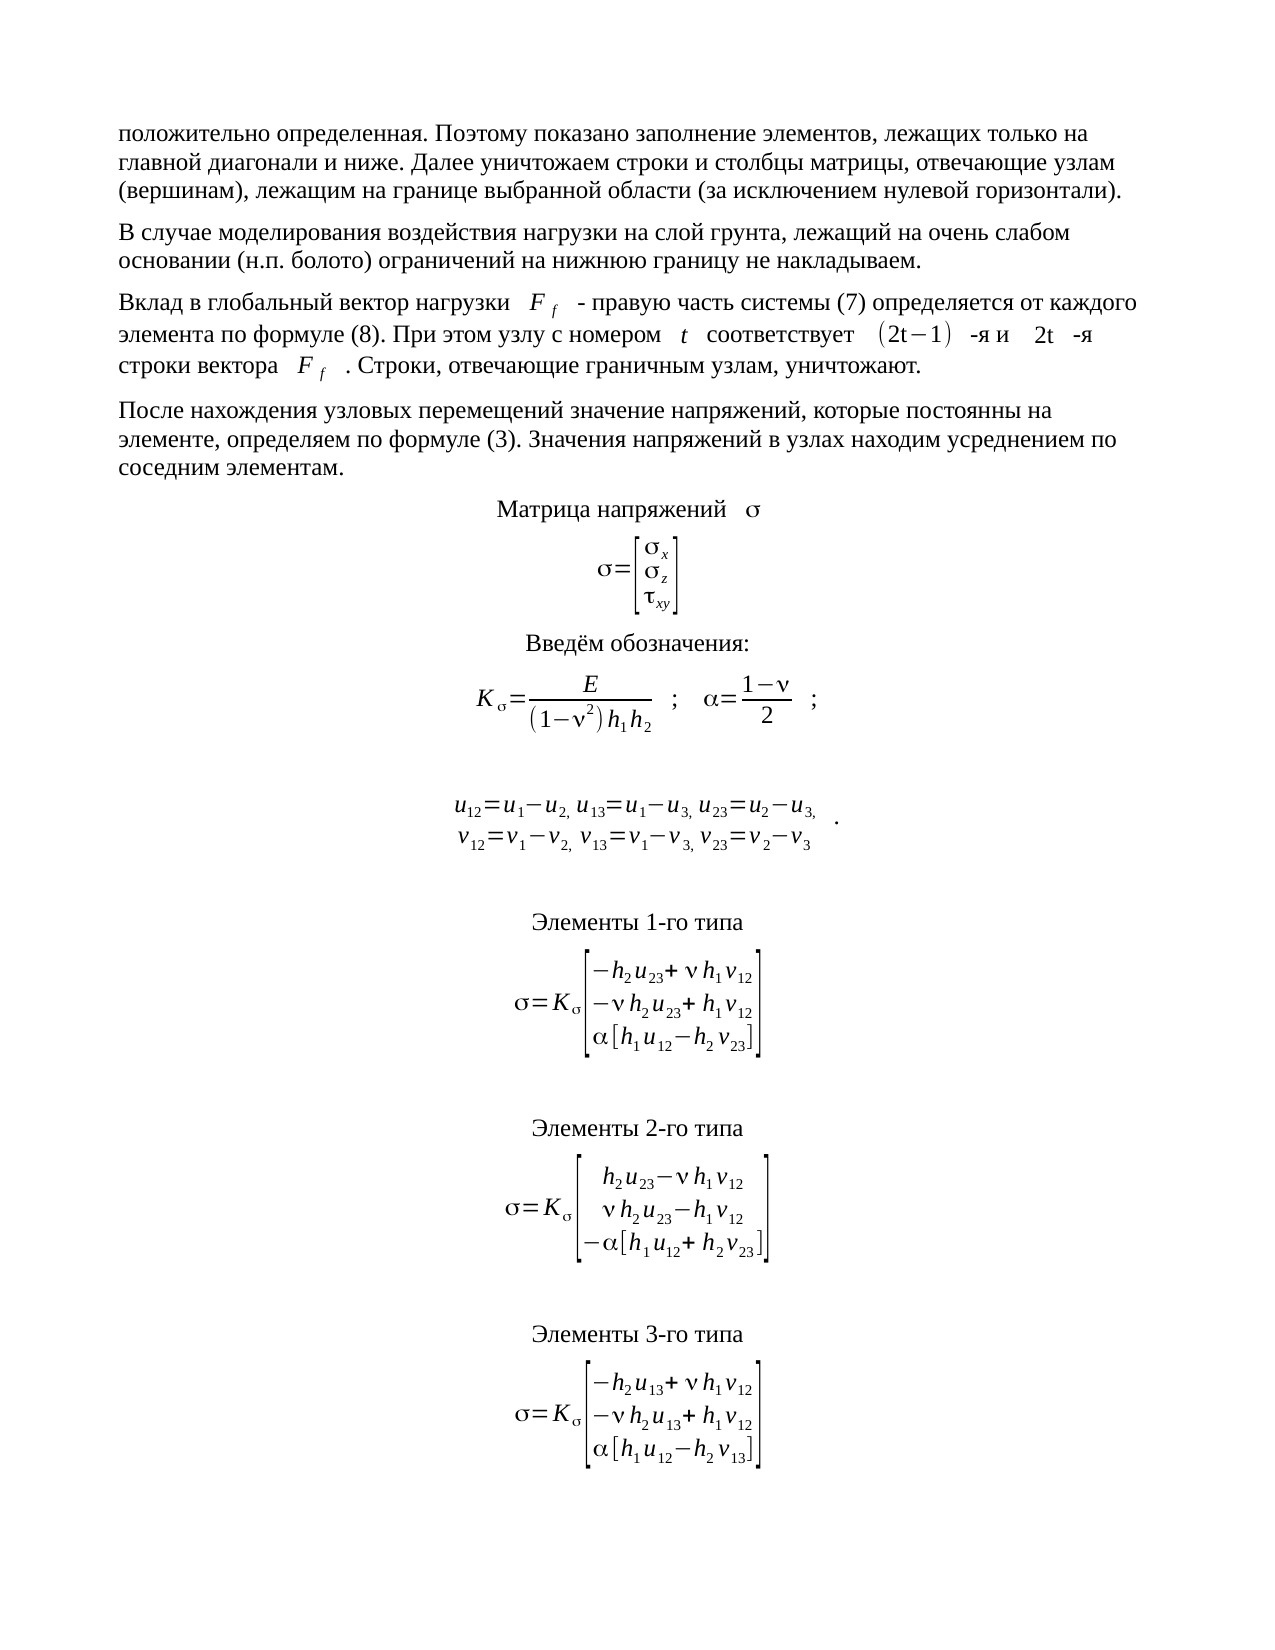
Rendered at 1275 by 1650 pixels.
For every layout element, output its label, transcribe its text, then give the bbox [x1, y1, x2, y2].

text Матрица напряжений [118, 494, 1157, 522]
text Элементы 3-го типа [118, 1319, 1157, 1348]
text положительно определенная. Поэтому показано заполнение элементов, лежащих только на главной диагонали и ниже. Далее уничтожаем строки и столбцы матрицы, отвечающие узлам (вершинам), лежащим на границе выбранной области (за исключением нулевой горизонтали). [118, 118, 1157, 204]
text После нахождения узловых перемещений значение напряжений, которые постоянны на элементе, определяем по формуле (3). Значения напряжений в узлах находим усреднением по соседним элементам. [118, 395, 1157, 481]
text . [118, 789, 1157, 854]
text Элементы 2-го типа [118, 1113, 1157, 1142]
text В случае моделирования воздействия нагрузки на слой грунта, лежащий на очень слабом основании (н.п. болото) ограничений на нижнюю границу не накладываем. [118, 217, 1157, 274]
text Введём обозначения: [118, 628, 1157, 657]
text Вклад в глобальный вектор нагрузки- правую часть системы (7) определяется от каждого элемента по формуле (8). При этом узлу с номеромсоответствует -я и -я строки вектора. Строки, отвечающие граничным узлам, уничтожают. [118, 287, 1157, 382]
text ; ; [118, 669, 1157, 736]
text Элементы 1-го типа [118, 907, 1157, 936]
